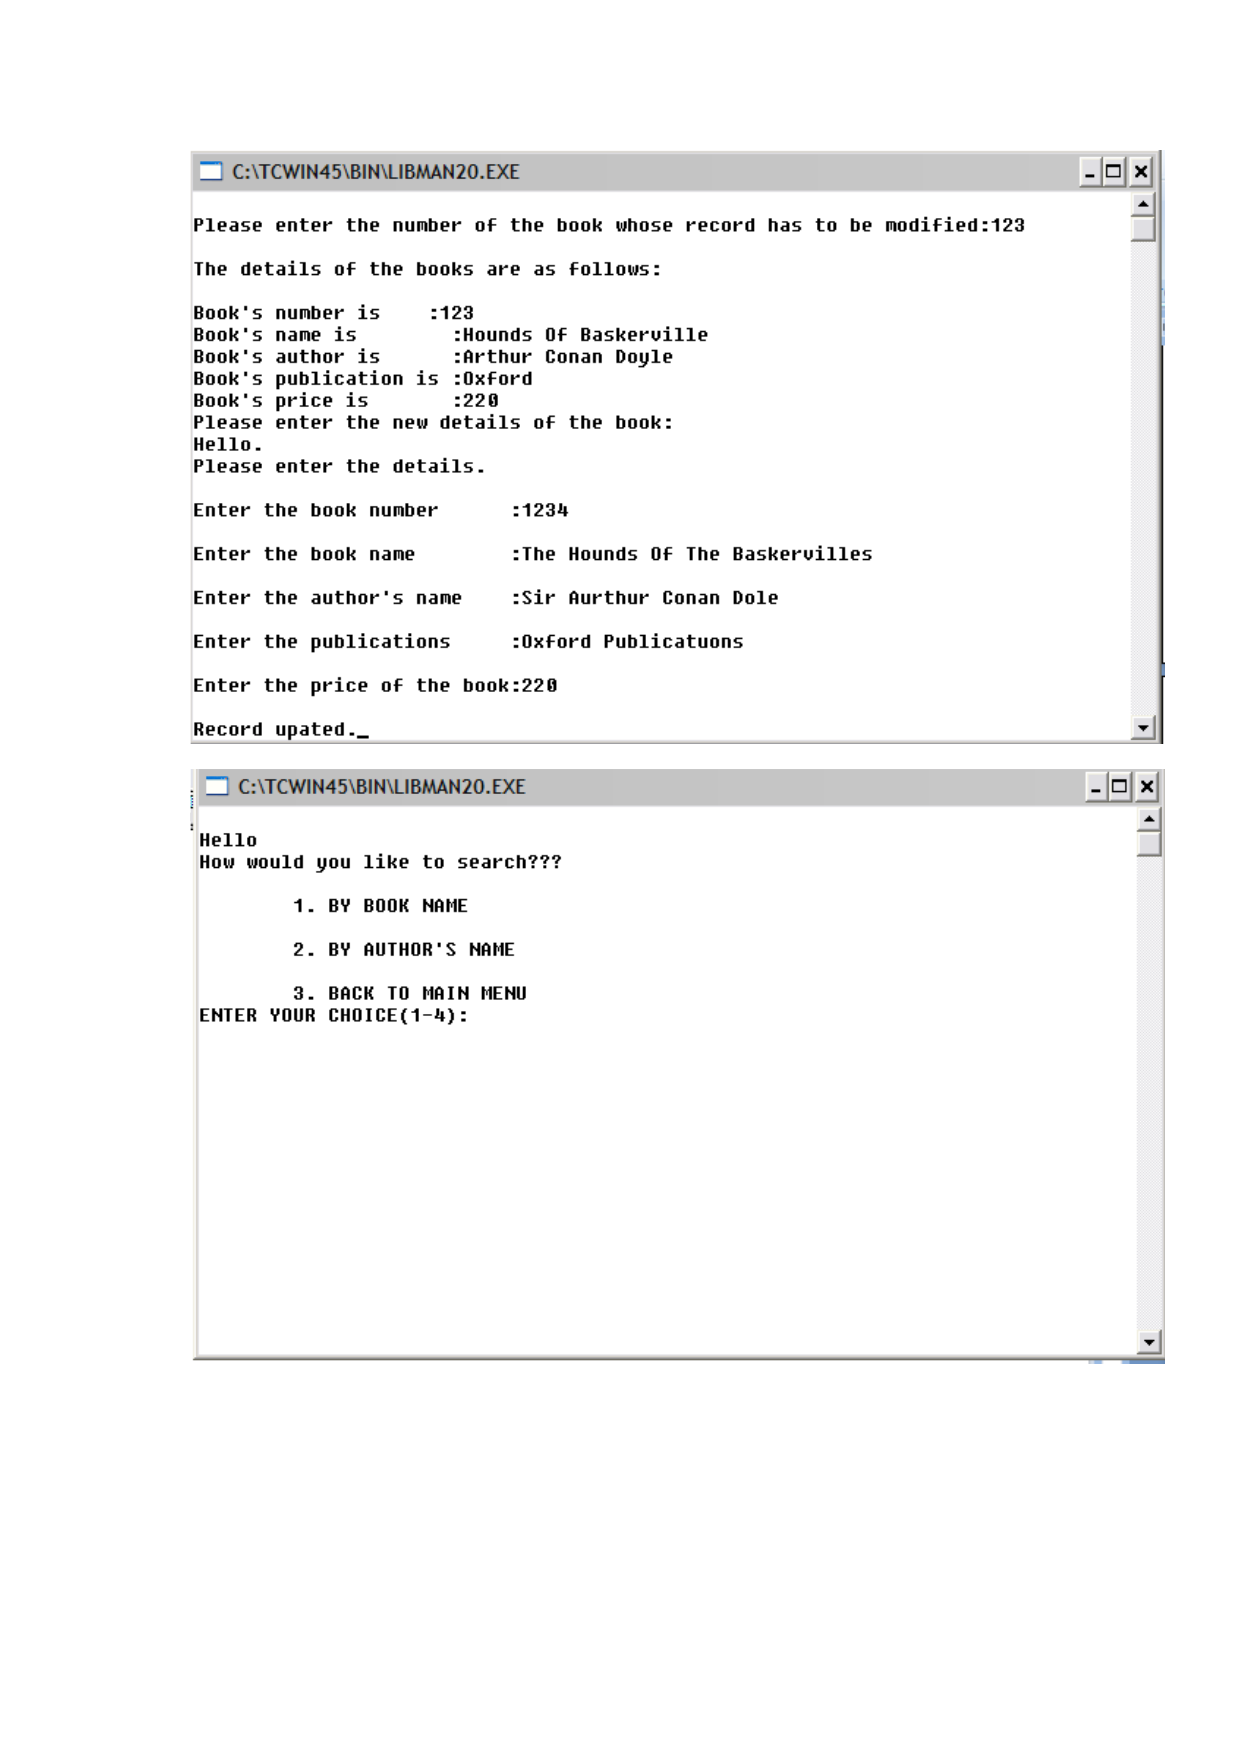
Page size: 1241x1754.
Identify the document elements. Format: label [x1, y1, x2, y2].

picture [190, 769, 380, 1364]
picture [190, 150, 420, 744]
